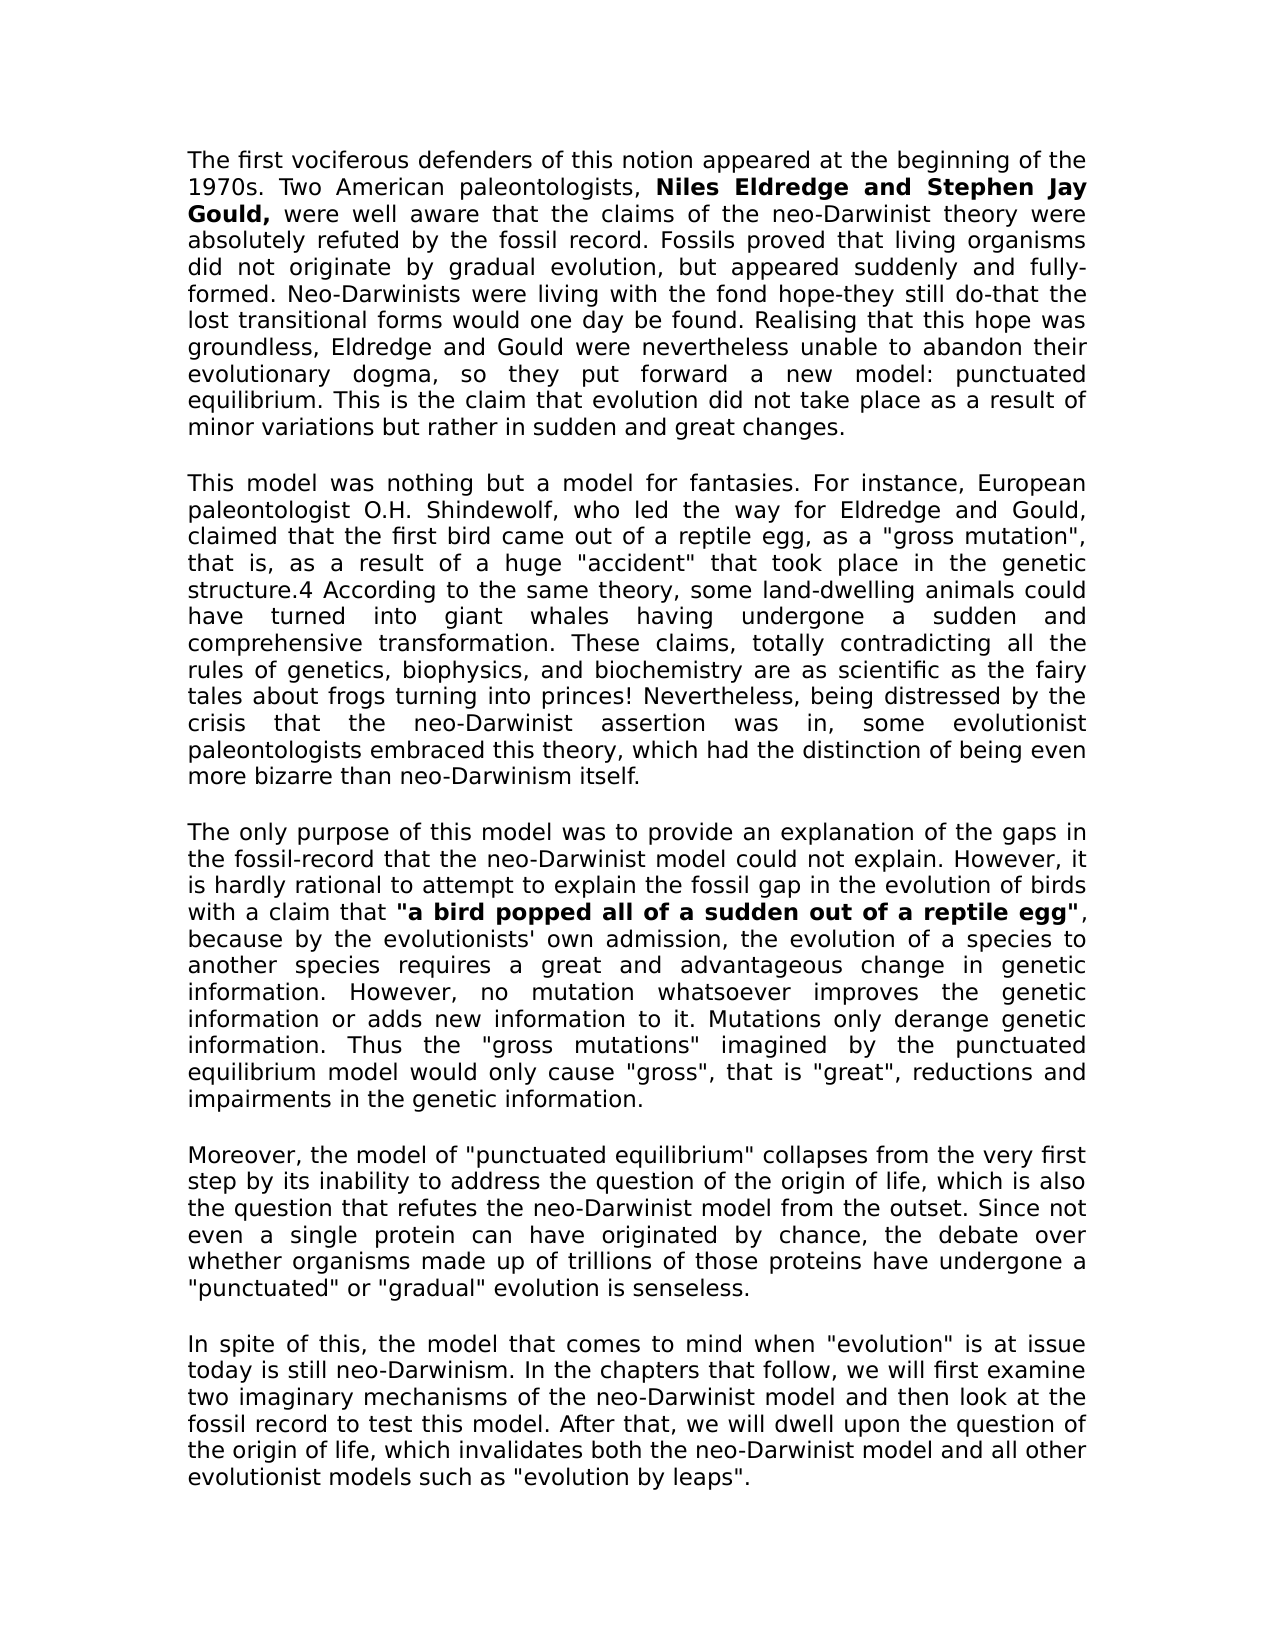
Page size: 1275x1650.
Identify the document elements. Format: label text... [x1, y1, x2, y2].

text The first vociferous defenders of this notion appeared at the beginning of the 1970s. Two American paleontologists, Niles Eldredge and Stephen Jay Gould, were well aware that the claims of the neo-Darwinist theory were absolutely refuted by the fossil record. Fossils proved that living organisms did not originate by gradual evolution, but appeared suddenly and fully-formed. Neo-Darwinists were living with the fond hope-they still do-that the lost transitional forms would one day be found. Realising that this hope was groundless, Eldredge and Gould were nevertheless unable to abandon their evolutionary dogma, so they put forward a new model: punctuated equilibrium. This is the claim that evolution did not take place as a result of minor variations but rather in sudden and great changes. [187, 148, 1088, 441]
text In spite of this, the model that comes to mind when "evolution" is at issue today is still neo-Darwinism. In the chapters that follow, we will first examine two imaginary mechanisms of the neo-Darwinist model and then look at the fossil record to test this model. After that, we will dwell upon the question of the origin of life, which invalidates both the neo-Darwinist model and all other evolutionist models such as "evolution by leaps". [187, 1331, 1088, 1491]
text The only purpose of this model was to provide an explanation of the gaps in the fossil-record that the neo-Darwinist model could not explain. However, it is hardly rational to attempt to explain the fossil gap in the evolution of birds with a claim that "a bird popped all of a sudden out of a reptile egg", because by the evolutionists' own admission, the evolution of a species to another species requires a great and advantageous change in genetic information. However, no mutation whatsoever improves the genetic information or adds new information to it. Mutations only derange genetic information. Thus the "gross mutations" imagined by the punctuated equilibrium model would only cause "gross", that is "great", reductions and impairments in the genetic information. [187, 819, 1088, 1113]
text Moreover, the model of "punctuated equilibrium" collapses from the very first step by its inability to address the question of the origin of life, which is also the question that refutes the neo-Darwinist model from the outset. Since not even a single protein can have originated by chance, the debate over whether organisms made up of trillions of those proteins have undergone a "punctuated" or "gradual" evolution is senseless. [187, 1142, 1088, 1302]
text This model was nothing but a model for fantasies. For instance, European paleontologist O.H. Shindewolf, who led the way for Eldredge and Gould, claimed that the first bird came out of a reptile egg, as a "gross mutation", that is, as a result of a huge "accident" that took place in the genetic structure.4 According to the same theory, some land-dwelling animals could have turned into giant whales having undergone a sudden and comprehensive transformation. These claims, totally contradicting all the rules of genetics, biophysics, and biochemistry are as scientific as the fairy tales about frogs turning into princes! Nevertheless, being distressed by the crisis that the neo-Darwinist assertion was in, some evolutionist paleontologists embraced this theory, which had the distinction of being even more bizarre than neo-Darwinism itself. [187, 470, 1088, 790]
